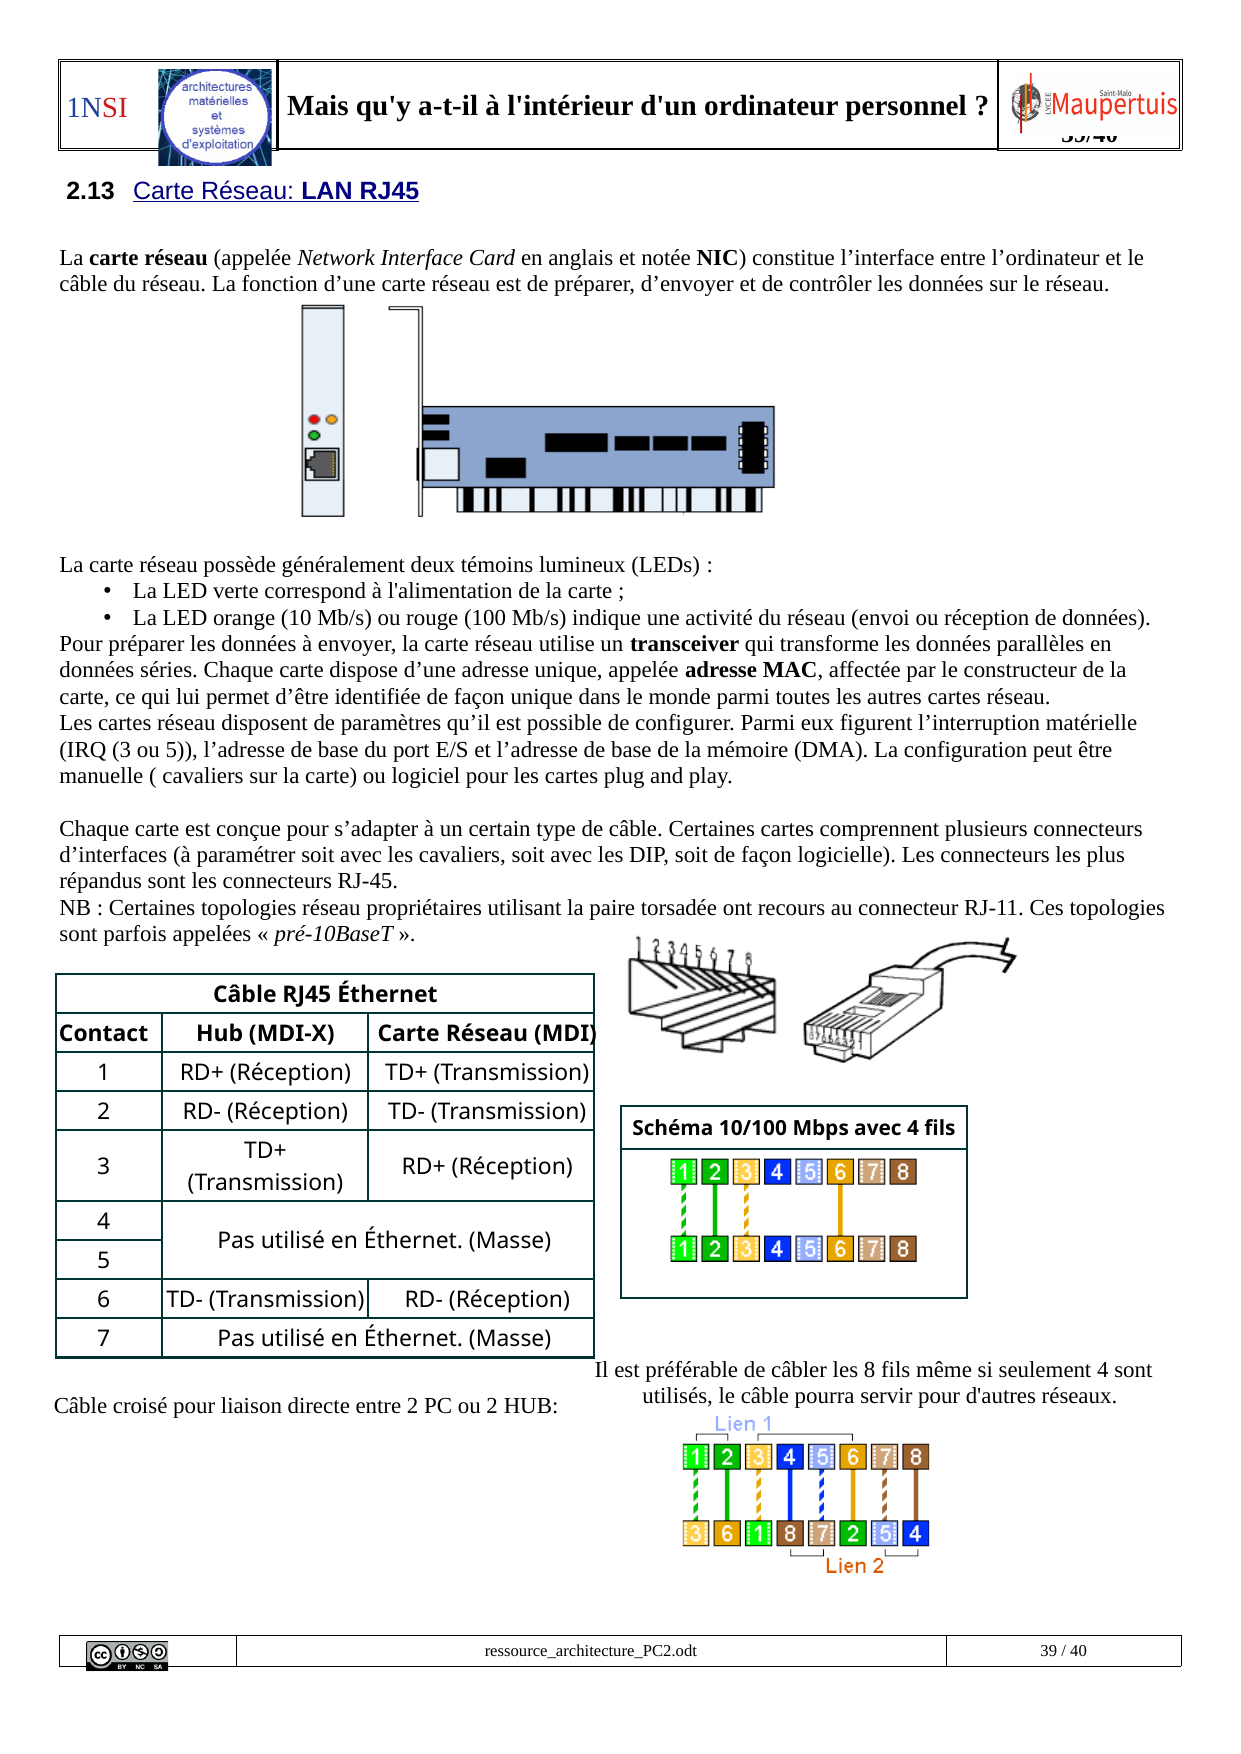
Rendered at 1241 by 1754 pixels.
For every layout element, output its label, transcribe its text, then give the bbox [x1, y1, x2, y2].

table_cell TD- (Transmission) [163, 1280, 367, 1317]
table_cell Hub (MDI-X) [163, 1014, 367, 1051]
text Chaque carte est conçue pour s’adapter à un certain type de câble. Certaines cartes comprennent plusieurs connecteurs d’interfaces (à paramétrer soit avec les cavaliers, soit avec les DIP, soit de façon logicielle). Les connecteurs les plus répandus sont les connecteurs RJ-45. NB : Certaines topologies réseau propriétaires utilisant la paire torsadée ont recours au connecteur RJ-11. Ces topologies sont parfois appelées « pré-10BaseT ». [59, 815, 1181, 946]
picture [623, 934, 782, 1060]
picture [795, 937, 1021, 1067]
text Il est préférable de câbler les 8 fils même si seulement 4 sont utilisés, le câble pourra servir pour d'autres réseaux. [59, 1356, 1181, 1409]
table_cell 6 [57, 1280, 161, 1317]
picture [682, 1416, 930, 1573]
list La LED verte correspond à l'alimentation de la carte ; [103, 577, 1181, 604]
table_cell 4 [57, 1202, 161, 1239]
table_cell RD+ (Réception) [369, 1131, 593, 1200]
table_cell [622, 1150, 966, 1297]
picture [670, 1156, 917, 1262]
table_cell RD- (Réception) [163, 1092, 367, 1129]
picture [1011, 70, 1179, 136]
text Pour préparer les données à envoyer, la carte réseau utilise un transceiver qui transforme les données parallèles en données séries. Chaque carte dispose d’une adresse unique, appelée adresse MAC, affectée par le constructeur de la carte, ce qui lui permet d’être identifiée de façon unique dans le monde parmi toutes les autres cartes réseau. [59, 630, 1181, 709]
list La LED orange (10 Mb/s) ou rouge (100 Mb/s) indique une activité du réseau (envoi ou réception de données). [103, 604, 1181, 630]
table_cell 3 [57, 1131, 161, 1200]
table_cell TD+ (Transmission) [369, 1053, 593, 1090]
picture [86, 1641, 169, 1672]
table_cell Carte Réseau (MDI) [369, 1014, 593, 1051]
table_cell TD+ (Transmission) [163, 1131, 367, 1200]
text La carte réseau (appelée Network Interface Card en anglais et notée NIC) constitue l’interface entre l’ordinateur et le câble du réseau. La fonction d’une carte réseau est de préparer, d’envoyer et de contrôler les données sur le réseau. [59, 244, 1181, 296]
text Les cartes réseau disposent de paramètres qu’il est possible de configurer. Parmi eux figurent l’interruption matérielle (IRQ (3 ou 5)), l’adresse de base du port E/S et l’adresse de base de la mémoire (DMA). La configuration peut être manuelle ( cavaliers sur la carte) ou logiciel pour les cartes plug and play. [59, 709, 1181, 788]
table_cell TD- (Transmission) [369, 1092, 593, 1129]
table_cell 7 [57, 1319, 161, 1356]
text Câble croisé pour liaison directe entre 2 PC ou 2 HUB: [53, 1392, 642, 1419]
table_cell 5 [57, 1241, 161, 1278]
table_cell Contact [57, 1014, 161, 1051]
table_cell 2 [57, 1092, 161, 1129]
table_header Câble RJ45 Éthernet [57, 975, 593, 1012]
picture [272, 299, 798, 552]
text La carte réseau possède généralement deux témoins lumineux (LEDs) : [59, 296, 1181, 577]
subtitle Carte Réseau: LAN RJ45 [59, 176, 1181, 205]
table_header Schéma 10/100 Mbps avec 4 fils [622, 1107, 966, 1148]
text Il est préférable de câbler les 8 fils même si seulement 4 sont utilisés, le câble pourra servir pour d'autres réseaux. [53, 1419, 642, 1469]
table_cell 1 [57, 1053, 161, 1090]
table_cell RD- (Réception) [369, 1280, 593, 1317]
table_cell RD+ (Réception) [163, 1053, 367, 1090]
picture [158, 69, 272, 166]
table_cell Pas utilisé en Éthernet. (Masse) [163, 1202, 593, 1278]
table_cell Pas utilisé en Éthernet. (Masse) [163, 1319, 593, 1356]
